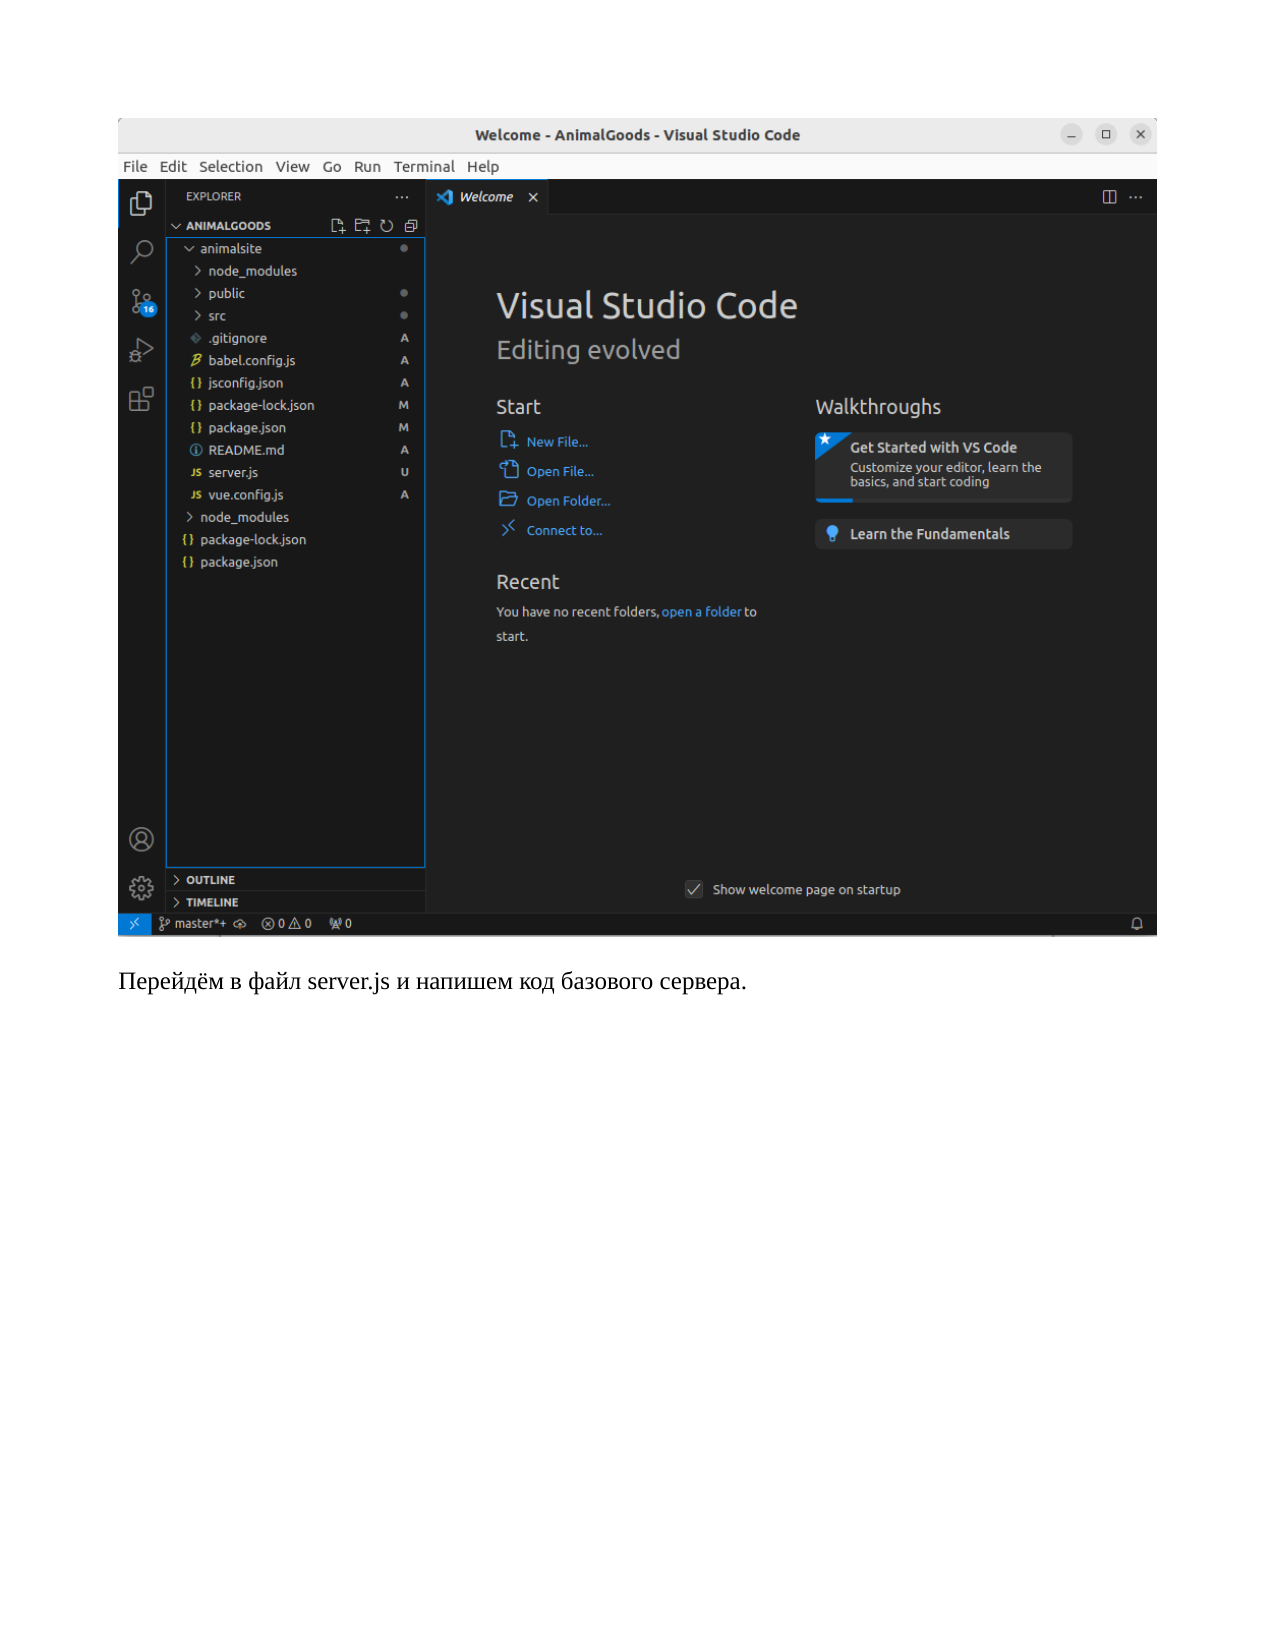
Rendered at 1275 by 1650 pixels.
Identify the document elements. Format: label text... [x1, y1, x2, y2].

picture [118, 118, 1157, 937]
text Перейдём в файл server.js и напишем код базового сервера. [118, 966, 1157, 994]
